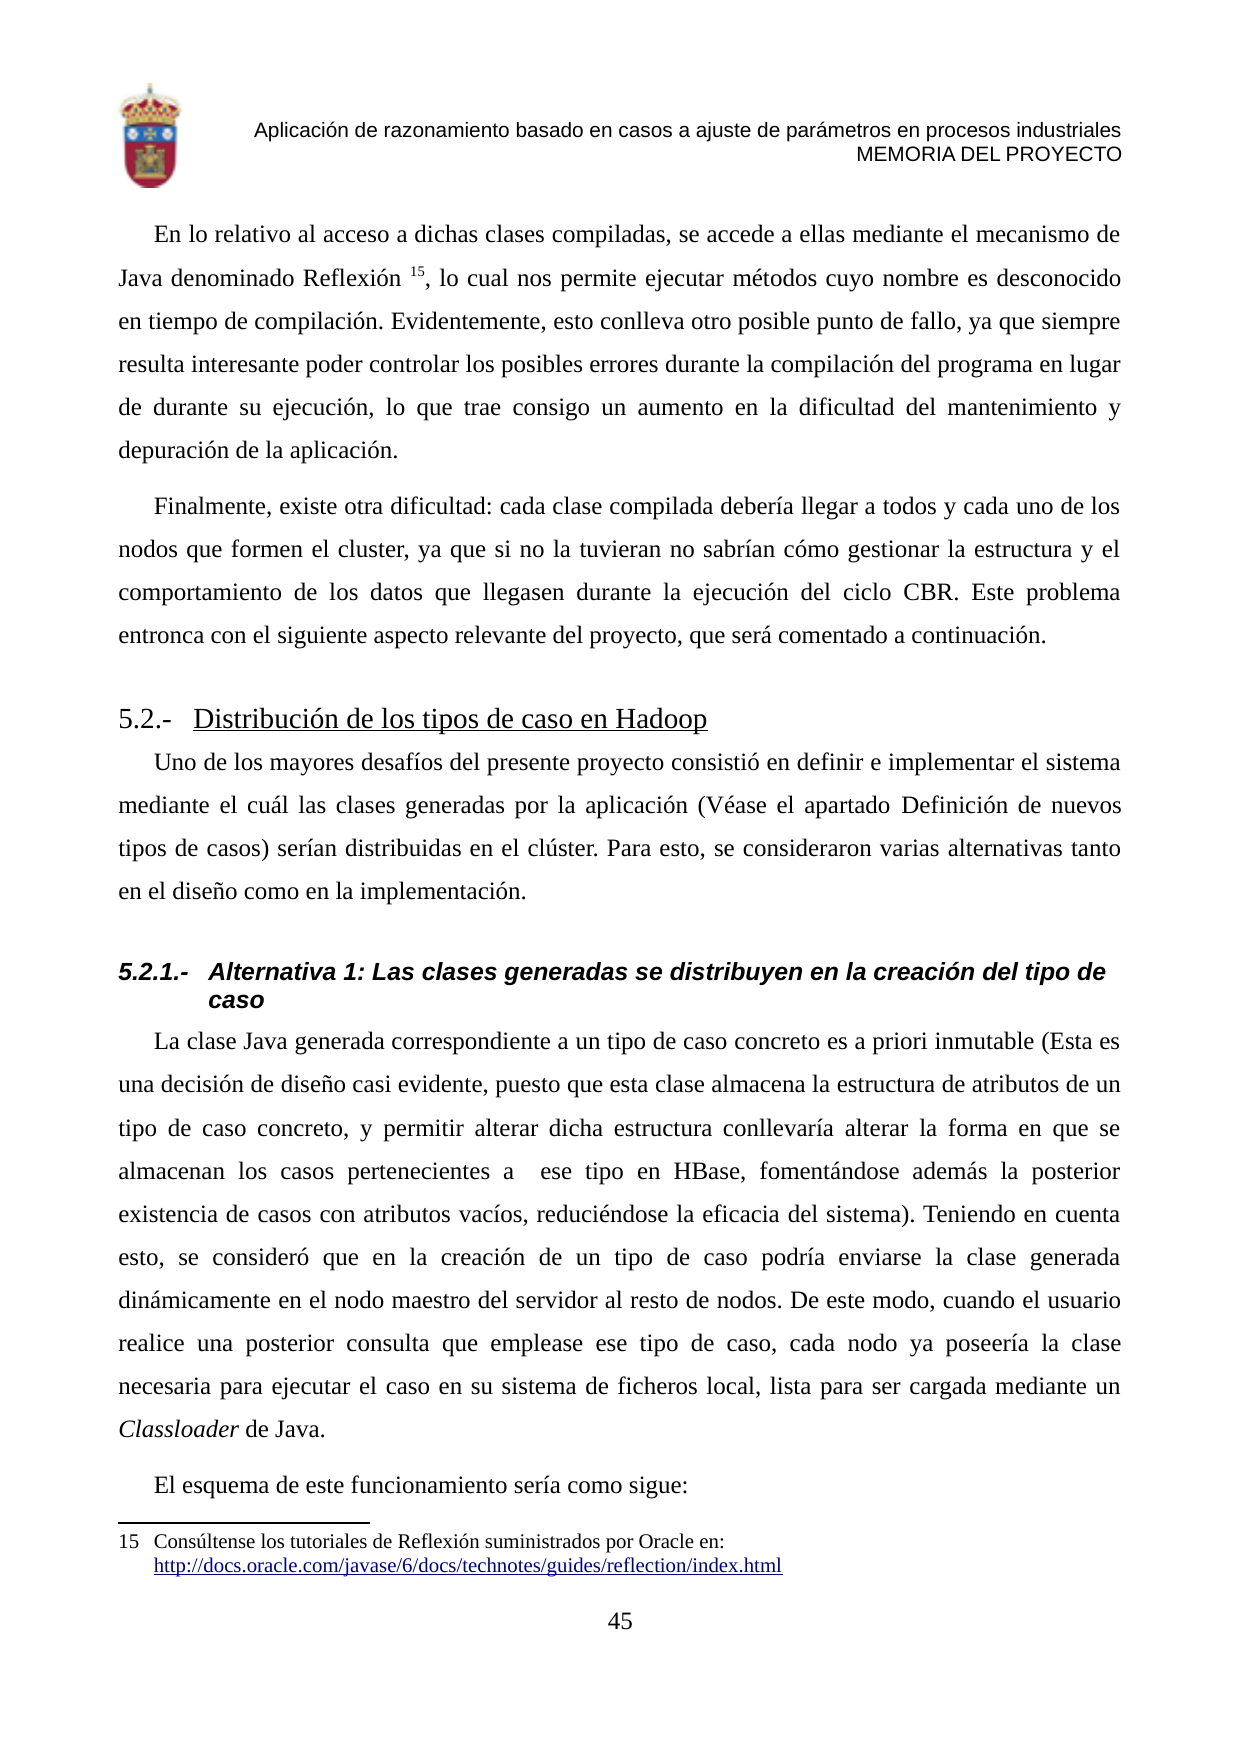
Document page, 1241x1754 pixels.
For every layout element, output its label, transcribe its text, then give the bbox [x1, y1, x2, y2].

text La clase Java generada correspondiente a un tipo de caso concreto es a priori inmutable (Esta es una decisión de diseño casi evidente, puesto que esta clase almacena la estructura de atributos de un tipo de caso concreto, y permitir alterar dicha estructura conllevaría alterar la forma en que se almacenan los casos pertenecientes a ese tipo en HBase, fomentándose además la posterior existencia de casos con atributos vacíos, reduciéndose la eficacia del sistema). Teniendo en cuenta esto, se consideró que en la creación de un tipo de caso podría enviarse la clase generada dinámicamente en el nodo maestro del servidor al resto de nodos. De este modo, cuando el usuario realice una posterior consulta que emplease ese tipo de caso, cada nodo ya poseería la clase necesaria para ejecutar el caso en su sistema de ficheros local, lista para ser cargada mediante un Classloader de Java. [118, 1026, 1122, 1443]
text En lo relativo al acceso a dichas clases compiladas, se accede a ellas mediante el mecanismo de Java denominado Reflexión , lo cual nos permite ejecutar métodos cuyo nombre es desconocido en tiempo de compilación. Evidentemente, esto conlleva otro posible punto de fallo, ya que siempre resulta interesante poder controlar los posibles errores durante la compilación del programa en lugar de durante su ejecución, lo que trae consigo un aumento en la dificultad del mantenimiento y depuración de la aplicación. [118, 219, 1122, 464]
picture [117, 83, 184, 188]
text Finalmente, existe otra dificultad: cada clase compilada debería llegar a todos y cada uno de los nodos que formen el cluster, ya que si no la tuvieran no sabrían cómo gestionar la estructura y el comportamiento de los datos que llegasen durante la ejecución del ciclo CBR. Este problema entronca con el siguiente aspecto relevante del proyecto, que será comentado a continuación. [118, 491, 1122, 649]
text Uno de los mayores desafíos del presente proyecto consistió en definir e implementar el sistema mediante el cuál las clases generadas por la aplicación (Véase el apartado Definición de nuevos tipos de casos) serían distribuidas en el clúster. Para esto, se consideraron varias alternativas tanto en el diseño como en la implementación. [118, 747, 1122, 905]
text Consúltense los tutoriales de Reflexión suministrados por Oracle en: http://docs.oracle.com/javase/6/docs/technotes/guides/reflection/index.html [118, 1529, 1122, 1577]
subtitle Distribución de los tipos de caso en Hadoop [118, 701, 1122, 734]
subtitle Alternativa 1: Las clases generadas se distribuyen en la creación del tipo de caso [118, 957, 1122, 1014]
text El esquema de este funcionamiento sería como sigue: [118, 1470, 1122, 1499]
